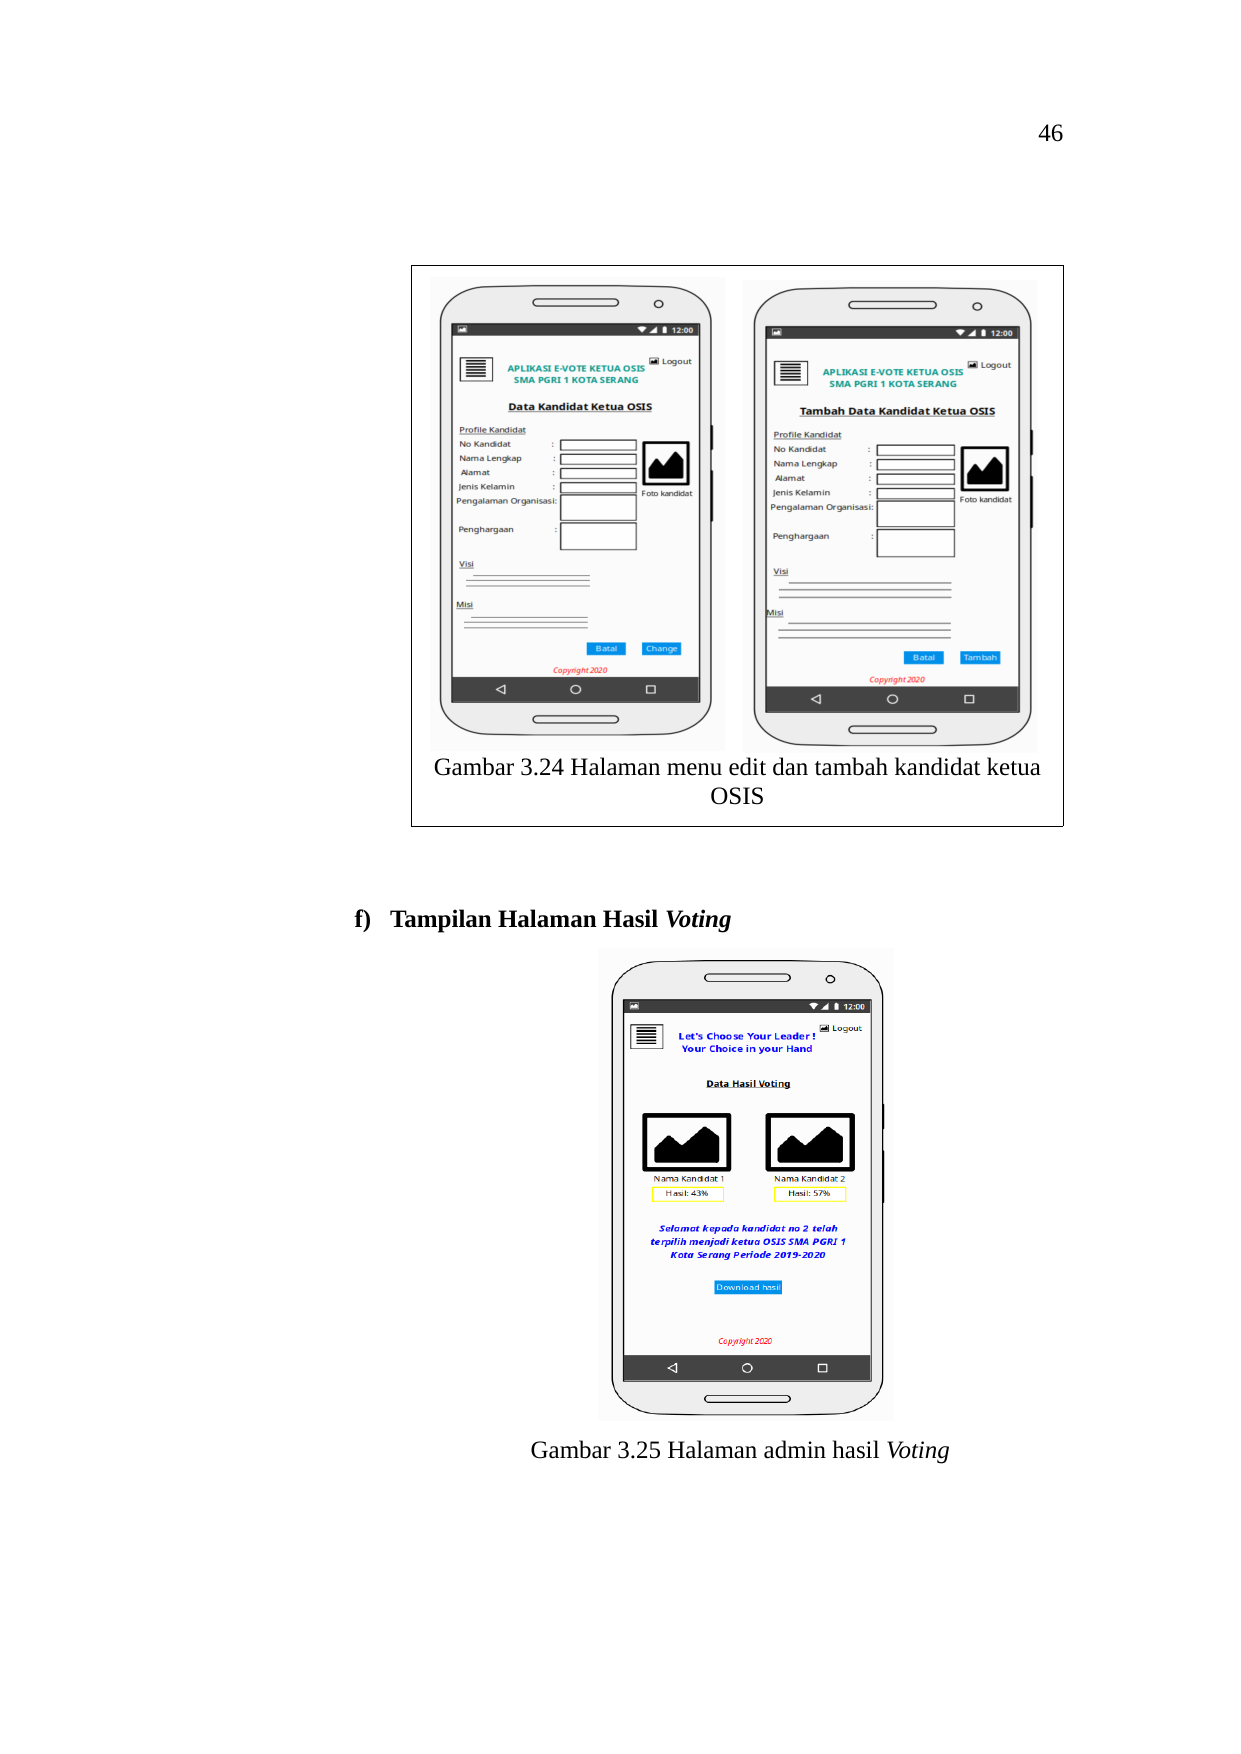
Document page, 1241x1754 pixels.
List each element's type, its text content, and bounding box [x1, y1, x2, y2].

picture [598, 948, 894, 1421]
list Tampilan Halaman Hasil Voting [354, 904, 1063, 933]
list Gambar 3.25 Halaman admin hasil Voting [384, 948, 1063, 1464]
table_header Gambar 3.24 Halaman menu edit dan tambah kandidat ketua OSIS [412, 266, 1063, 826]
picture [742, 280, 1038, 753]
picture [430, 277, 726, 751]
